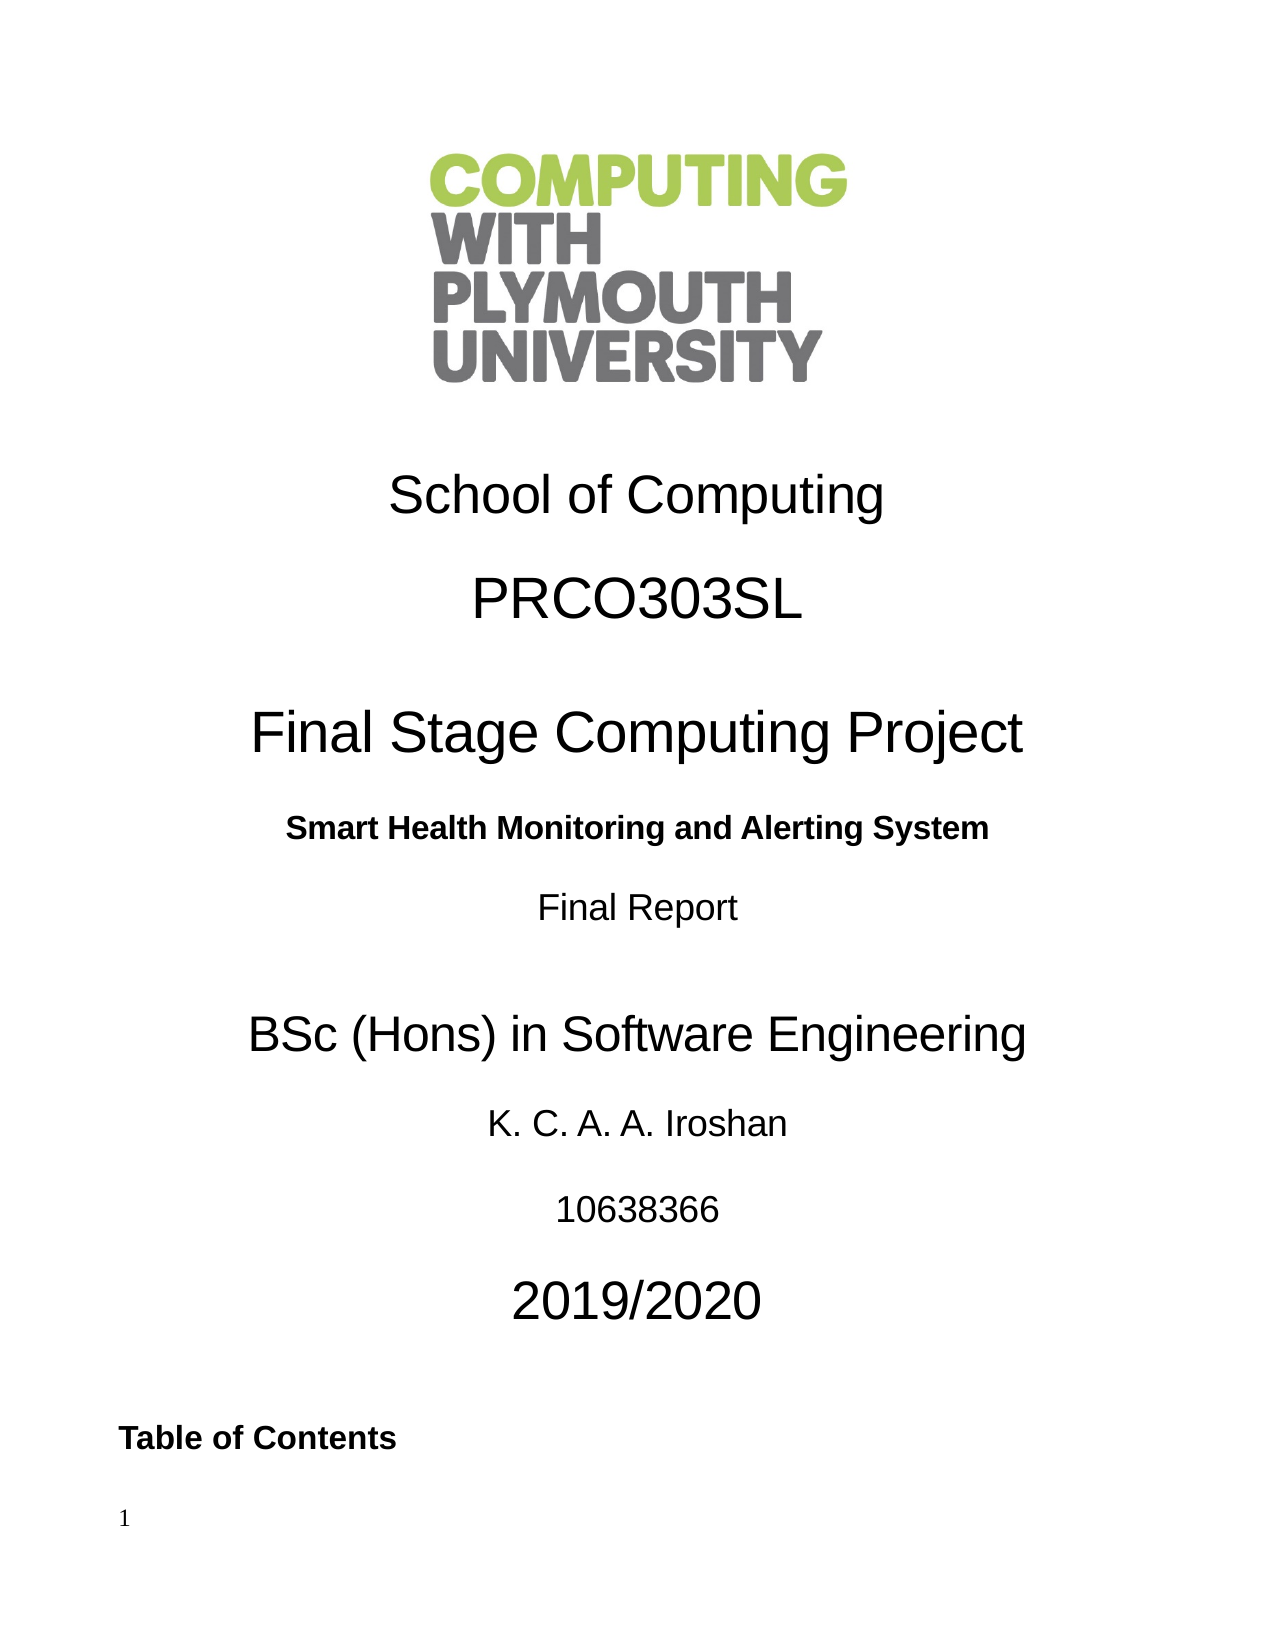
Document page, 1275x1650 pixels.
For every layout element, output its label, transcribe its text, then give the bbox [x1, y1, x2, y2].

text K. C. A. A. Iroshan [118, 1101, 1157, 1144]
text 10638366 [118, 1187, 1157, 1230]
text Final Stage Computing Project [118, 698, 1157, 765]
text PRCO303SL [118, 564, 1157, 631]
subtitle Table of Contents [118, 1418, 1157, 1457]
text Final Report [118, 885, 1157, 928]
text 2019/2020 [118, 1268, 1157, 1331]
text School of Computing [118, 463, 1157, 525]
text Smart Health Monitoring and Alerting System [118, 808, 1157, 847]
picture [394, 118, 881, 421]
text BSc (Hons) in Software Engineering [118, 1005, 1157, 1062]
